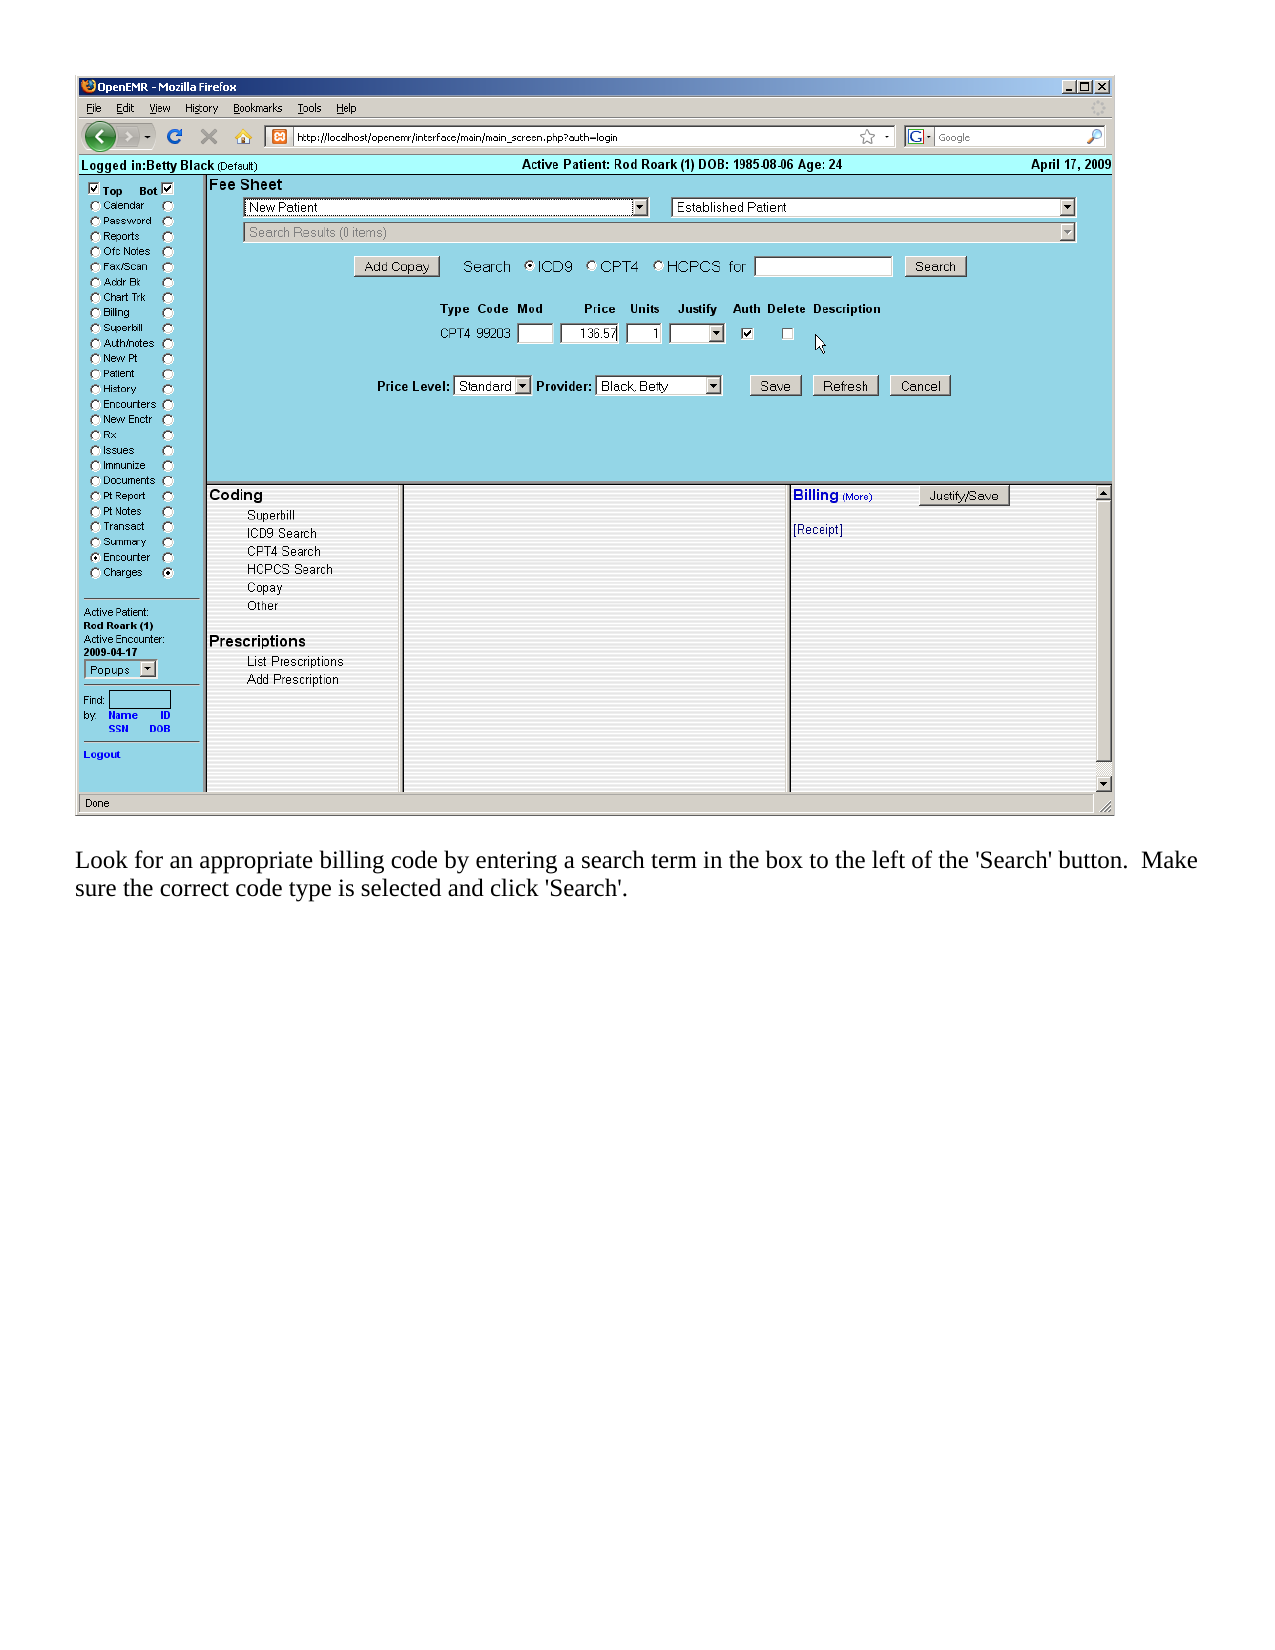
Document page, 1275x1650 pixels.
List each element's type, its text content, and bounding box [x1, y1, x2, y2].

text Look for an appropriate billing code by entering a search term in the box to the left of the 'Search' button. Make sure the correct code type is selected and click 'Search'. [75, 845, 1200, 902]
picture [75, 75, 1115, 816]
